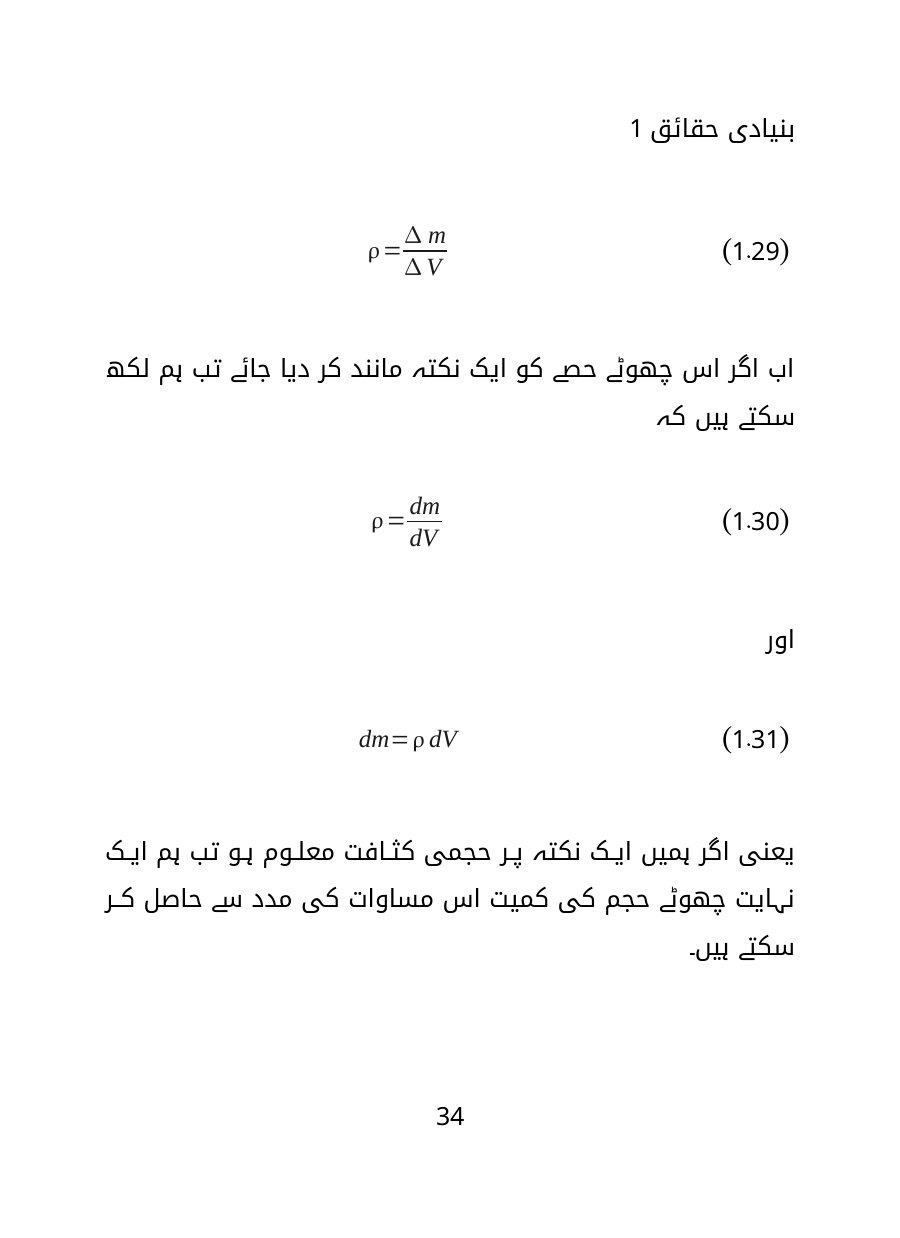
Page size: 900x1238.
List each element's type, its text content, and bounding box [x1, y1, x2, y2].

text یعنی اگر ہمیں ایک نکتہ پر حجمی کثافت معلوم ہو تب ہم ایک نہایت چھوٹے حجم کی کمیت اس مساوات کی مدد سے حاصل کر سکتے ہیں۔ [105, 828, 795, 971]
table_header (1.30) [700, 487, 795, 570]
table_header [105, 711, 702, 782]
table_header (1.31) [702, 711, 795, 782]
text اب اگر اس چھوٹے حصے کو ایک نکتہ مانند کر دیا جائے تب ہم لکھ سکتے ہیں کہ [105, 346, 795, 441]
text اور [105, 617, 795, 664]
table_header (1.29) [702, 216, 795, 299]
table_header [105, 487, 700, 570]
table_header [105, 216, 702, 299]
